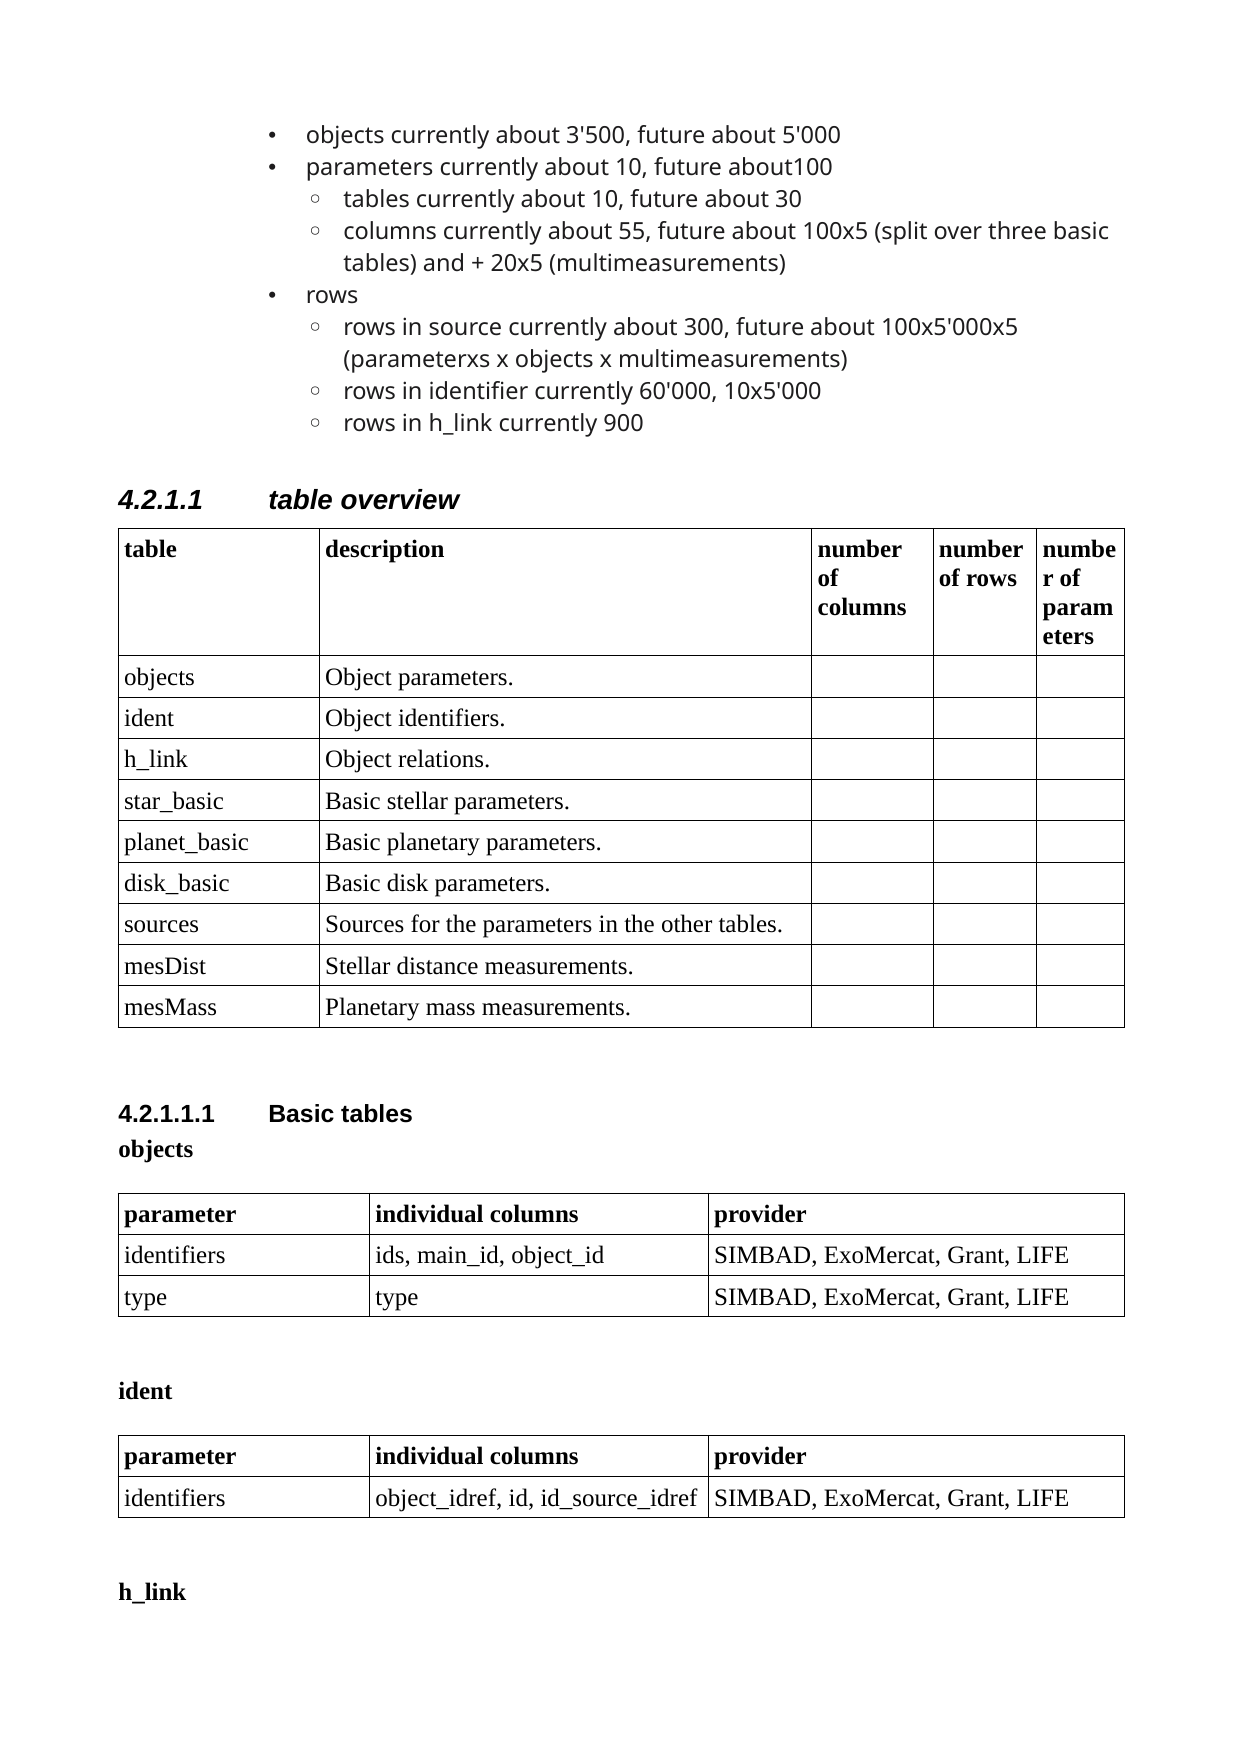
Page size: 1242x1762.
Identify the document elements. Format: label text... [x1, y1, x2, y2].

table_cell Basic stellar parameters. [320, 780, 811, 820]
table_cell [1037, 739, 1124, 779]
list parameters currently about 10, future about100 [268, 150, 1124, 182]
table_cell planet_basic [119, 821, 319, 862]
table_cell SIMBAD, ExoMercat, Grant, LIFE [709, 1235, 1124, 1275]
table_cell [1037, 821, 1124, 862]
subtitle table overview [118, 483, 1124, 515]
table_cell [934, 863, 1036, 903]
table_cell disk_basic [119, 863, 319, 903]
list rows in source currently about 300, future about 100x5'000x5 (parameterxs x objects x multimeasurements) [306, 310, 1124, 374]
table_cell [934, 780, 1036, 820]
table_cell Stellar distance measurements. [320, 945, 811, 985]
table_cell Planetary mass measurements. [320, 986, 811, 1027]
table_header parameter [119, 1436, 369, 1476]
table_cell Sources for the parameters in the other tables. [320, 904, 811, 944]
table_cell [812, 780, 933, 820]
table_cell Object parameters. [320, 656, 811, 697]
table_header individual columns [370, 1436, 708, 1476]
table_header table [119, 529, 319, 655]
table_cell [934, 739, 1036, 779]
table_cell [1037, 698, 1124, 738]
table_cell [1037, 986, 1124, 1027]
list rows [268, 278, 1124, 310]
table_cell [1037, 904, 1124, 944]
table_header number of rows [934, 529, 1036, 655]
table_header parameter [119, 1194, 369, 1234]
table_cell [1037, 945, 1124, 985]
table_cell [812, 698, 933, 738]
table_cell [934, 904, 1036, 944]
table_cell [812, 739, 933, 779]
list objects currently about 3'500, future about 5'000 [268, 118, 1124, 150]
table_cell Object relations. [320, 739, 811, 779]
table_cell [812, 656, 933, 697]
table_cell [934, 986, 1036, 1027]
table_cell type [119, 1276, 369, 1316]
table_cell [812, 863, 933, 903]
table_cell ident [119, 698, 319, 738]
table_cell mesDist [119, 945, 319, 985]
table_cell h_link [119, 739, 319, 779]
text h_link [118, 1577, 1124, 1606]
table_cell [934, 698, 1036, 738]
table_header number of columns [812, 529, 933, 655]
table_cell object_idref, id, id_source_idref [370, 1477, 708, 1517]
table_cell [1037, 863, 1124, 903]
table_cell type [370, 1276, 708, 1316]
table_cell [934, 821, 1036, 862]
list rows in h_link currently 900 [306, 406, 1124, 438]
table_cell [812, 904, 933, 944]
table_cell SIMBAD, ExoMercat, Grant, LIFE [709, 1477, 1124, 1517]
list columns currently about 55, future about 100x5 (split over three basic tables) and + 20x5 (multimeasurements) [306, 214, 1124, 278]
table_cell Basic planetary parameters. [320, 821, 811, 862]
table_cell identifiers [119, 1477, 369, 1517]
table_cell ids, main_id, object_id [370, 1235, 708, 1275]
table_cell [812, 986, 933, 1027]
table_cell Basic disk parameters. [320, 863, 811, 903]
text objects [118, 1134, 1124, 1162]
table_cell star_basic [119, 780, 319, 820]
table_cell Object identifiers. [320, 698, 811, 738]
table_header description [320, 529, 811, 655]
table_header provider [709, 1194, 1124, 1234]
table_header individual columns [370, 1194, 708, 1234]
list rows in identifier currently 60'000, 10x5'000 [306, 374, 1124, 406]
table_cell [1037, 780, 1124, 820]
table_cell [934, 656, 1036, 697]
table_cell [812, 945, 933, 985]
table_cell sources [119, 904, 319, 944]
table_cell [812, 821, 933, 862]
subtitle Basic tables [118, 1099, 1124, 1127]
table_cell mesMass [119, 986, 319, 1027]
list tables currently about 10, future about 30 [306, 182, 1124, 214]
table_header provider [709, 1436, 1124, 1476]
text ident [118, 1376, 1124, 1405]
table_cell identifiers [119, 1235, 369, 1275]
table_header number of parameters [1037, 529, 1124, 655]
table_cell [1037, 656, 1124, 697]
table_cell [934, 945, 1036, 985]
table_cell objects [119, 656, 319, 697]
table_cell SIMBAD, ExoMercat, Grant, LIFE [709, 1276, 1124, 1316]
